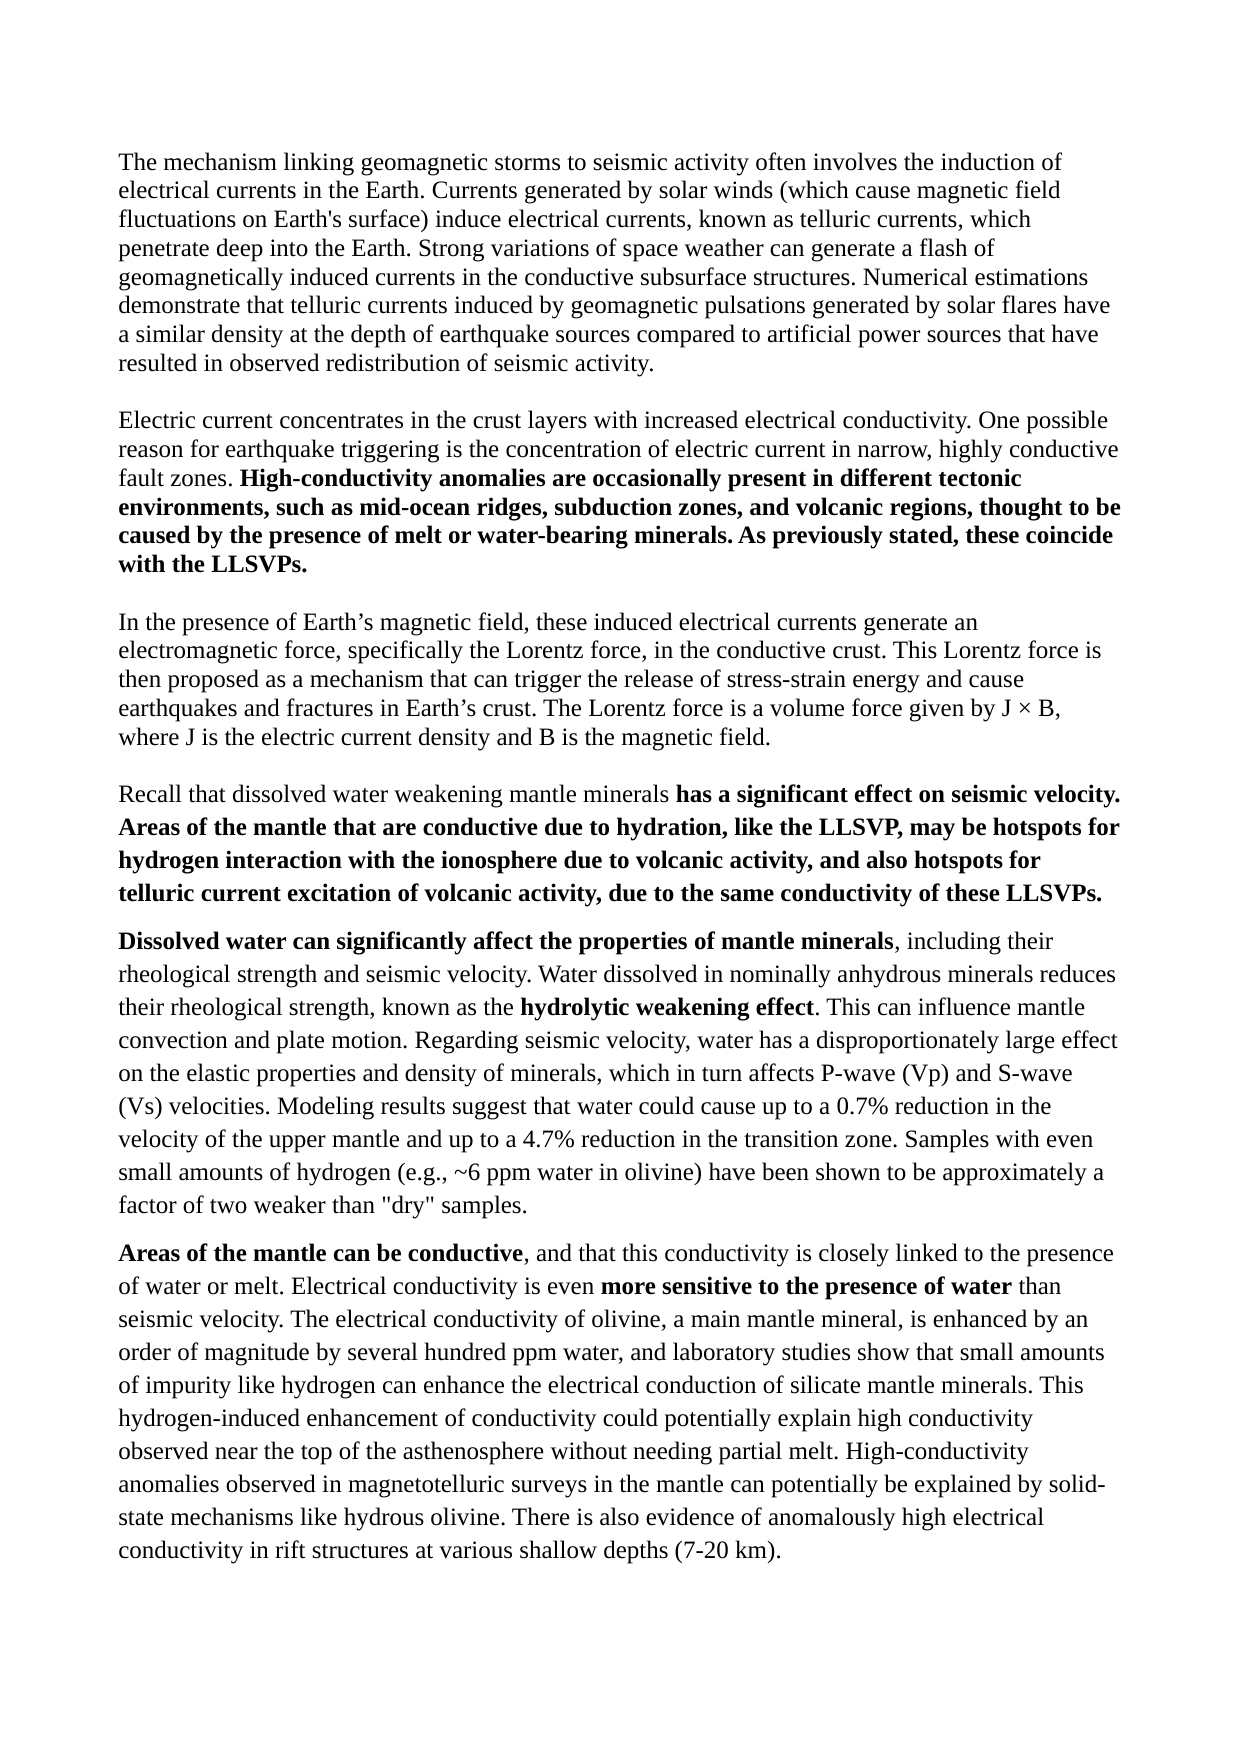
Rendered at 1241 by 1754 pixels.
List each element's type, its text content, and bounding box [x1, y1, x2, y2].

text Areas of the mantle can be conductive, and that this conductivity is closely linked to the presence of water or melt. Electrical conductivity is even more sensitive to the presence of water than seismic velocity. The electrical conductivity of olivine, a main mantle mineral, is enhanced by an order of magnitude by several hundred ppm water, and laboratory studies show that small amounts of impurity like hydrogen can enhance the electrical conduction of silicate mantle minerals. This hydrogen-induced enhancement of conductivity could potentially explain high conductivity observed near the top of the asthenosphere without needing partial melt. High-conductivity anomalies observed in magnetotelluric surveys in the mantle can potentially be explained by solid-state mechanisms like hydrous olivine. There is also evidence of anomalously high electrical conductivity in rift structures at various shallow depths (7-20 km). [118, 1238, 1122, 1564]
text The mechanism linking geomagnetic storms to seismic activity often involves the induction of electrical currents in the Earth. Currents generated by solar winds (which cause magnetic field fluctuations on Earth's surface) induce electrical currents, known as telluric currents, which penetrate deep into the Earth. Strong variations of space weather can generate a flash of geomagnetically induced currents in the conductive subsurface structures. Numerical estimations demonstrate that telluric currents induced by geomagnetic pulsations generated by solar flares have a similar density at the depth of earthquake sources compared to artificial power sources that have resulted in observed redistribution of seismic activity. [118, 147, 1122, 377]
text In the presence of Earth’s magnetic field, these induced electrical currents generate an electromagnetic force, specifically the Lorentz force, in the conductive crust. This Lorentz force is then proposed as a mechanism that can trigger the release of stress-strain energy and cause earthquakes and fractures in Earth’s crust. The Lorentz force is a volume force given by J × B, where J is the electric current density and B is the magnetic field. [118, 607, 1122, 751]
text Electric current concentrates in the crust layers with increased electrical conductivity. One possible reason for earthquake triggering is the concentration of electric current in narrow, highly conductive fault zones. High-conductivity anomalies are occasionally present in different tectonic environments, such as mid-ocean ridges, subduction zones, and volcanic regions, thought to be caused by the presence of melt or water-bearing minerals. As previously stated, these coincide with the LLSVPs. [118, 406, 1122, 578]
text Recall that dissolved water weakening mantle minerals has a significant effect on seismic velocity. Areas of the mantle that are conductive due to hydration, like the LLSVP, may be hotspots for hydrogen interaction with the ionosphere due to volcanic activity, and also hotspots for telluric current excitation of volcanic activity, due to the same conductivity of these LLSVPs. [118, 779, 1122, 907]
text Dissolved water can significantly affect the properties of mantle minerals, including their rheological strength and seismic velocity. Water dissolved in nominally anhydrous minerals reduces their rheological strength, known as the hydrolytic weakening effect. This can influence mantle convection and plate motion. Regarding seismic velocity, water has a disproportionately large effect on the elastic properties and density of minerals, which in turn affects P-wave (Vp) and S-wave (Vs) velocities. Modeling results suggest that water could cause up to a 0.7% reduction in the velocity of the upper mantle and up to a 4.7% reduction in the transition zone. Samples with even small amounts of hydrogen (e.g., ~6 ppm water in olivine) have been shown to be approximately a factor of two weaker than "dry" samples. [118, 926, 1122, 1219]
